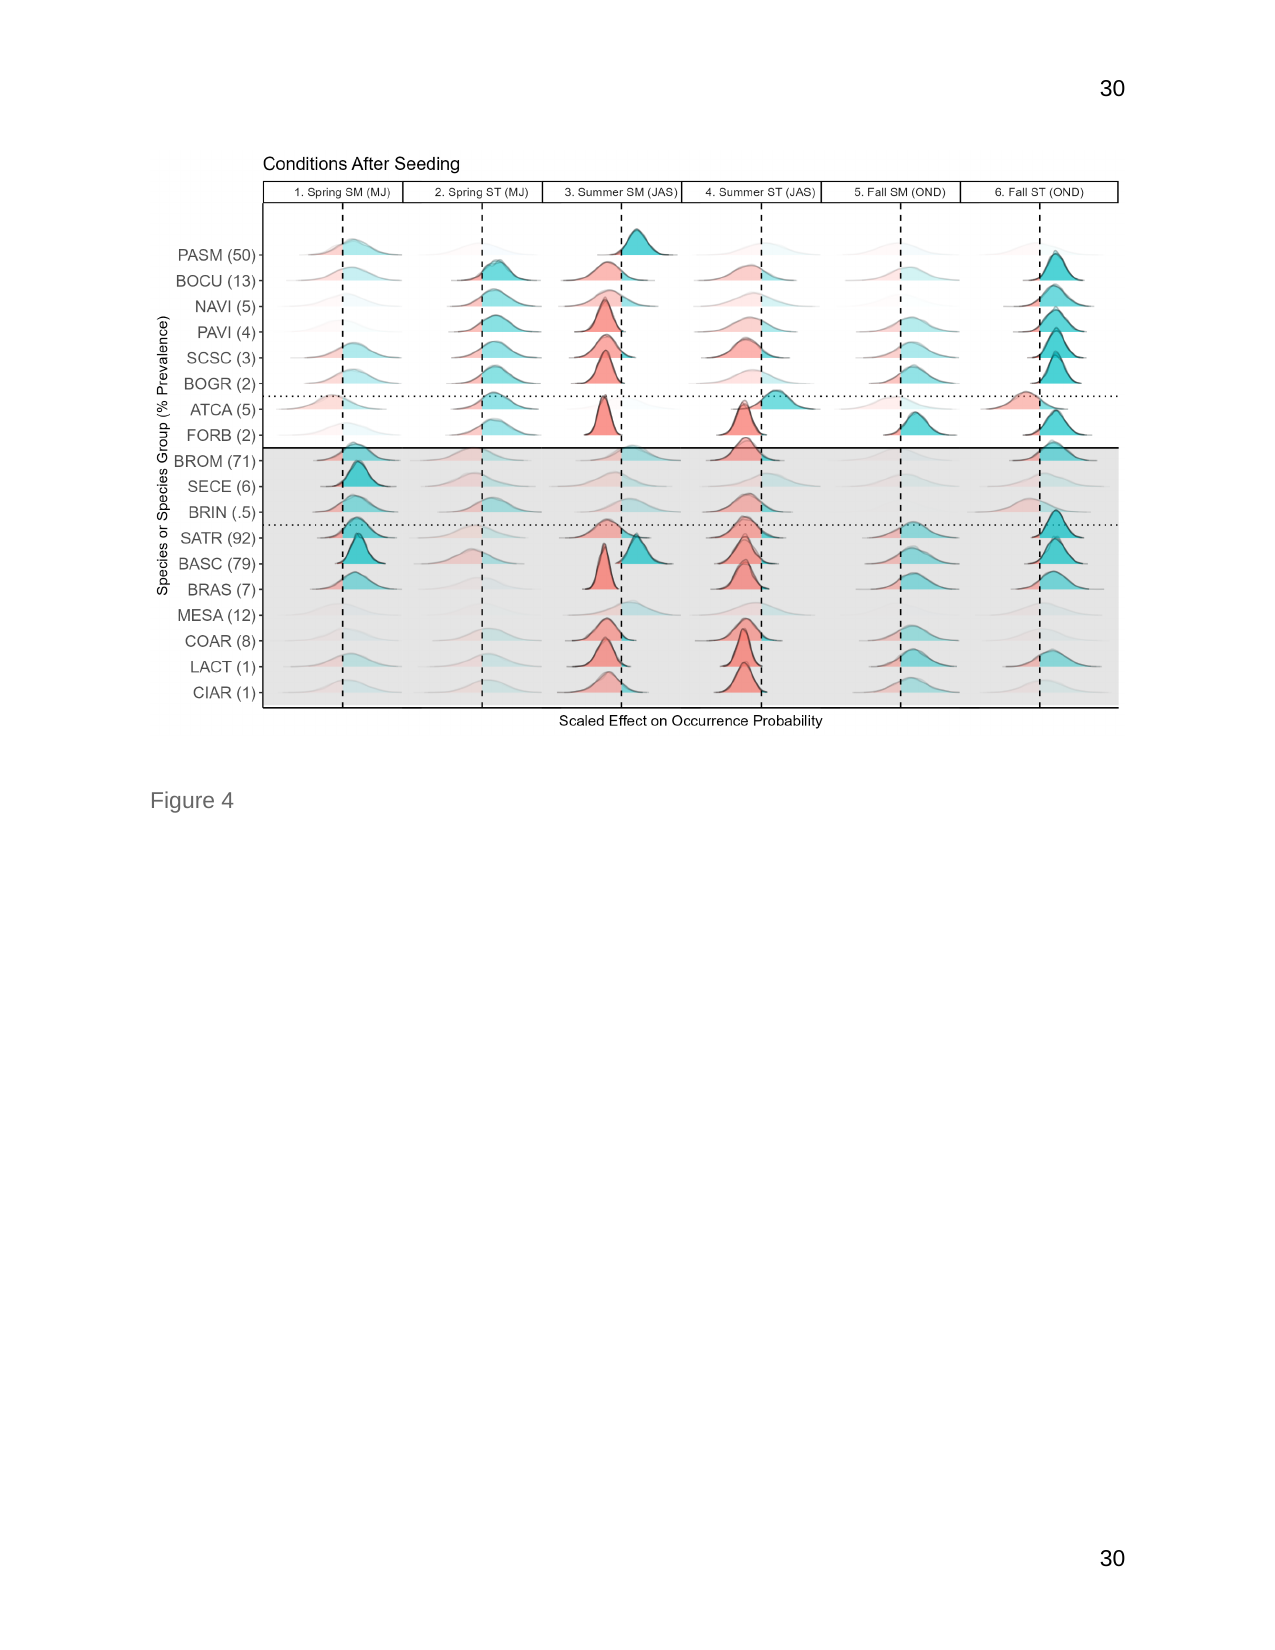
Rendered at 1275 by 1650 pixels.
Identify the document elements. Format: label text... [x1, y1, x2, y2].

picture [150, 150, 1125, 736]
subtitle Figure 4 [150, 787, 1125, 813]
